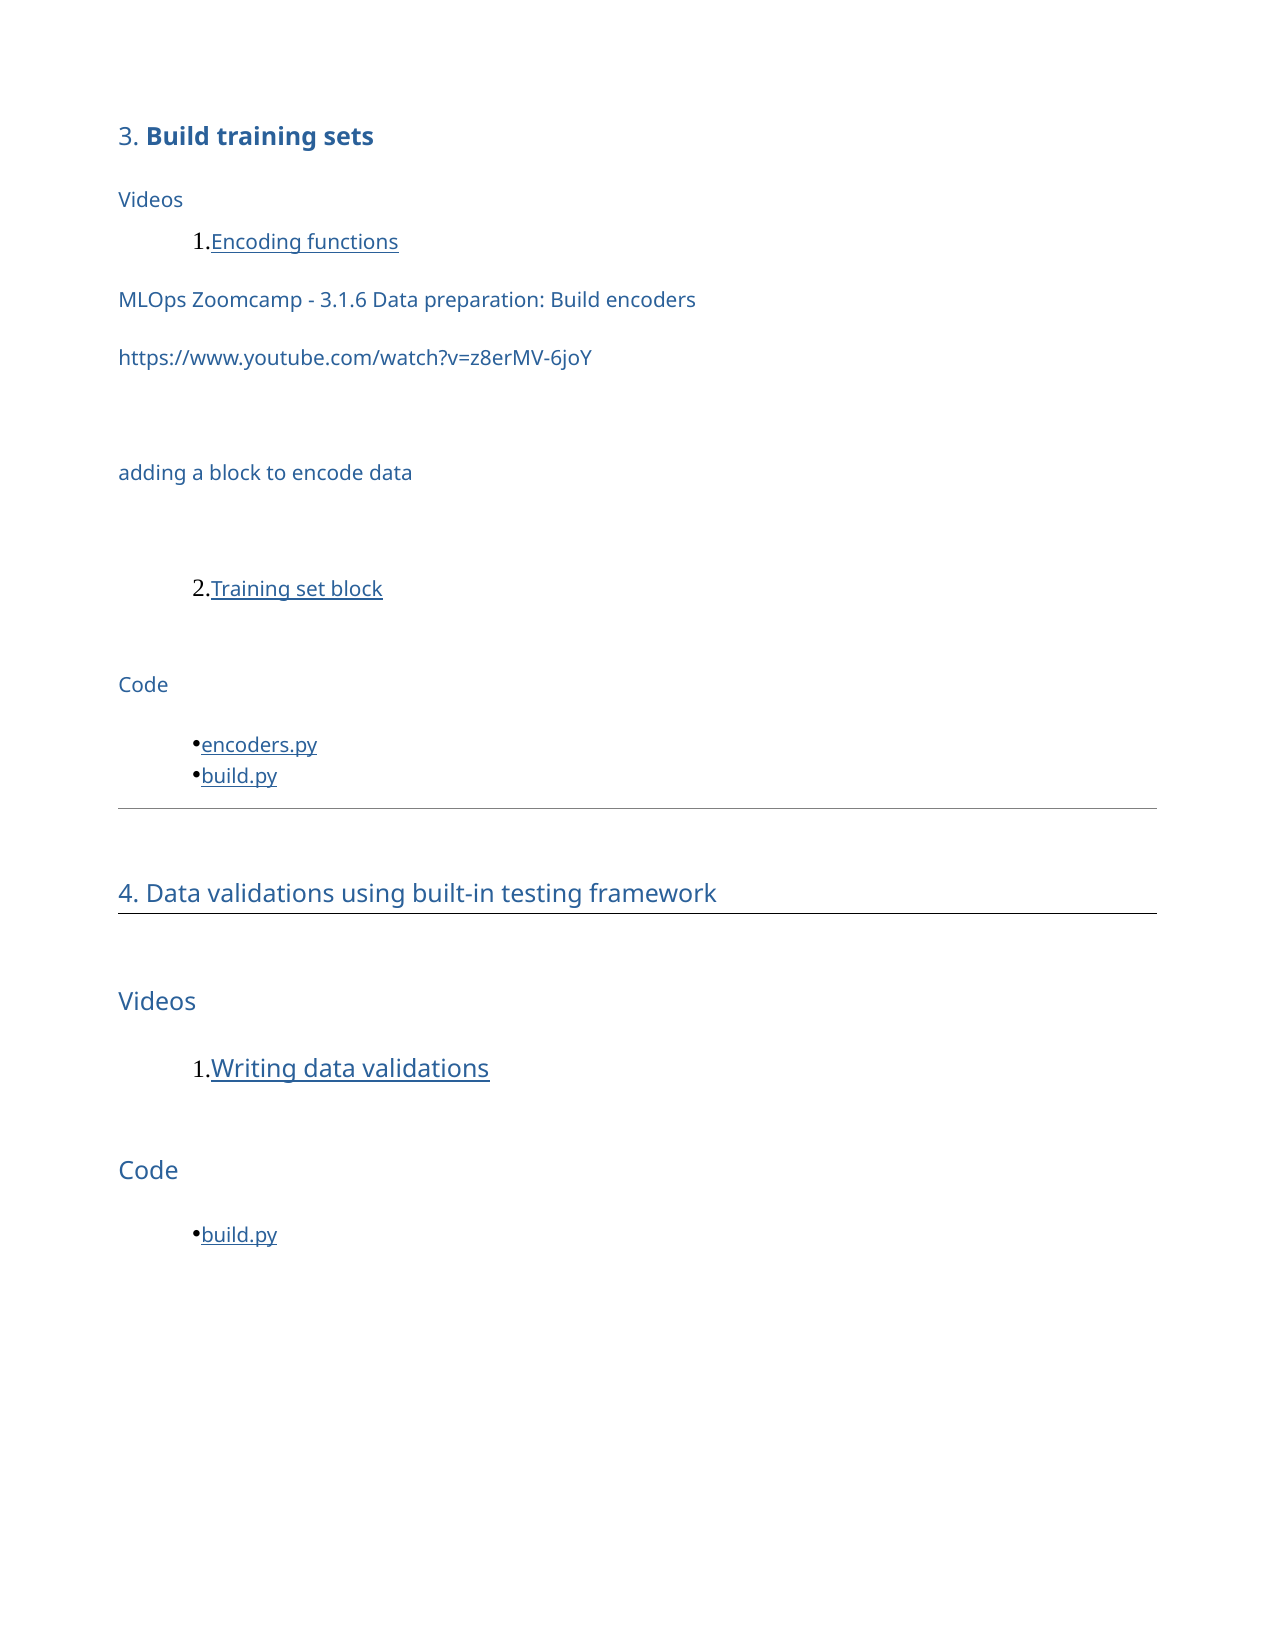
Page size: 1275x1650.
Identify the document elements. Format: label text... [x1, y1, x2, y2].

text MLOps Zoomcamp - 3.1.6 Data preparation: Build encoders [118, 285, 1157, 314]
subtitle Code [118, 670, 1157, 698]
list encoders.py [118, 730, 1157, 758]
list build.py [118, 762, 1157, 790]
list Encoding functions [118, 226, 1157, 256]
subtitle Videos [118, 983, 1157, 1018]
subtitle Videos [118, 186, 1157, 214]
list Training set block [118, 573, 1157, 603]
subtitle 3. Build training sets [118, 118, 1157, 152]
list build.py [118, 1220, 1157, 1248]
text https://www.youtube.com/watch?v=z8erMV-6joY [118, 343, 1157, 371]
text adding a block to encode data [118, 458, 1157, 487]
list Writing data validations [118, 1051, 1157, 1085]
subtitle Code [118, 1153, 1157, 1187]
subtitle 4. Data validations using built-in testing framework [118, 876, 1157, 913]
